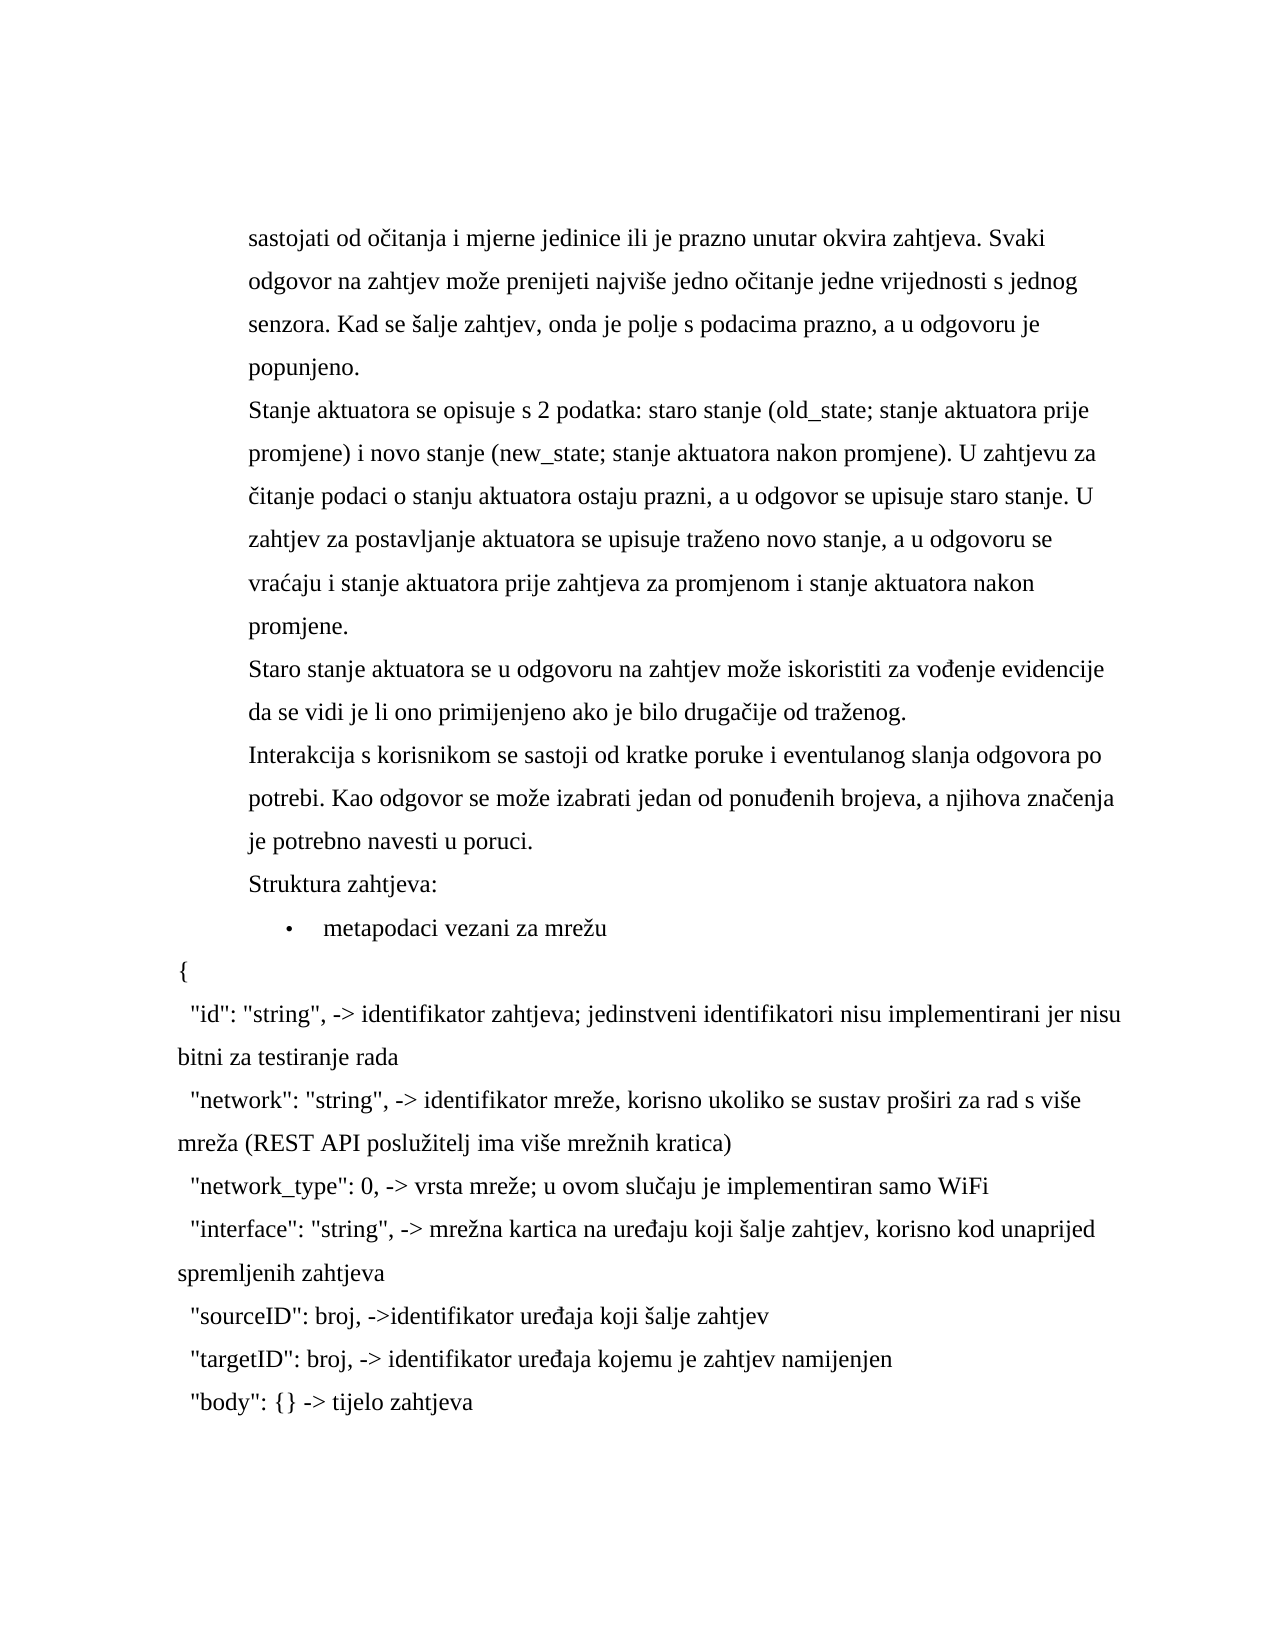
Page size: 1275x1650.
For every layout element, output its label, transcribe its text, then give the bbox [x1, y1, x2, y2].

text Struktura zahtjeva: [248, 869, 1127, 898]
text sastojati od očitanja i mjerne jedinice ili je prazno unutar okvira zahtjeva. Svaki odgovor na zahtjev može prenijeti najviše jedno očitanje jedne vrijednosti s jednog senzora. Kad se šalje zahtjev, onda je polje s podacima prazno, a u odgovoru je popunjeno. [248, 223, 1127, 381]
text "targetID": broj, -> identifikator uređaja kojemu je zahtjev namijenjen [177, 1344, 1127, 1373]
list metapodaci vezani za mrežu [286, 913, 1127, 941]
text "body": {} -> tijelo zahtjeva [177, 1387, 1127, 1416]
text { [177, 956, 1127, 984]
text "network_type": 0, -> vrsta mreže; u ovom slučaju je implementiran samo WiFi [177, 1171, 1127, 1200]
text "network": "string", -> identifikator mreže, korisno ukoliko se sustav proširi za rad s više mreža (REST API poslužitelj ima više mrežnih kratica) [177, 1085, 1127, 1157]
text "id": "string", -> identifikator zahtjeva; jedinstveni identifikatori nisu implementirani jer nisu bitni za testiranje rada [177, 999, 1127, 1071]
text "sourceID": broj, ->identifikator uređaja koji šalje zahtjev [177, 1301, 1127, 1329]
text Stanje aktuatora se opisuje s 2 podatka: staro stanje (old_state; stanje aktuatora prije promjene) i novo stanje (new_state; stanje aktuatora nakon promjene). U zahtjevu za čitanje podaci o stanju aktuatora ostaju prazni, a u odgovor se upisuje staro stanje. U zahtjev za postavljanje aktuatora se upisuje traženo novo stanje, a u odgovoru se vraćaju i stanje aktuatora prije zahtjeva za promjenom i stanje aktuatora nakon promjene. [248, 395, 1127, 639]
text Interakcija s korisnikom se sastoji od kratke poruke i eventulanog slanja odgovora po potrebi. Kao odgovor se može izabrati jedan od ponuđenih brojeva, a njihova značenja je potrebno navesti u poruci. [248, 740, 1127, 855]
text "interface": "string", -> mrežna kartica na uređaju koji šalje zahtjev, korisno kod unaprijed spremljenih zahtjeva [177, 1214, 1127, 1286]
text Staro stanje aktuatora se u odgovoru na zahtjev može iskoristiti za vođenje evidencije da se vidi je li ono primijenjeno ako je bilo drugačije od traženog. [248, 654, 1127, 726]
